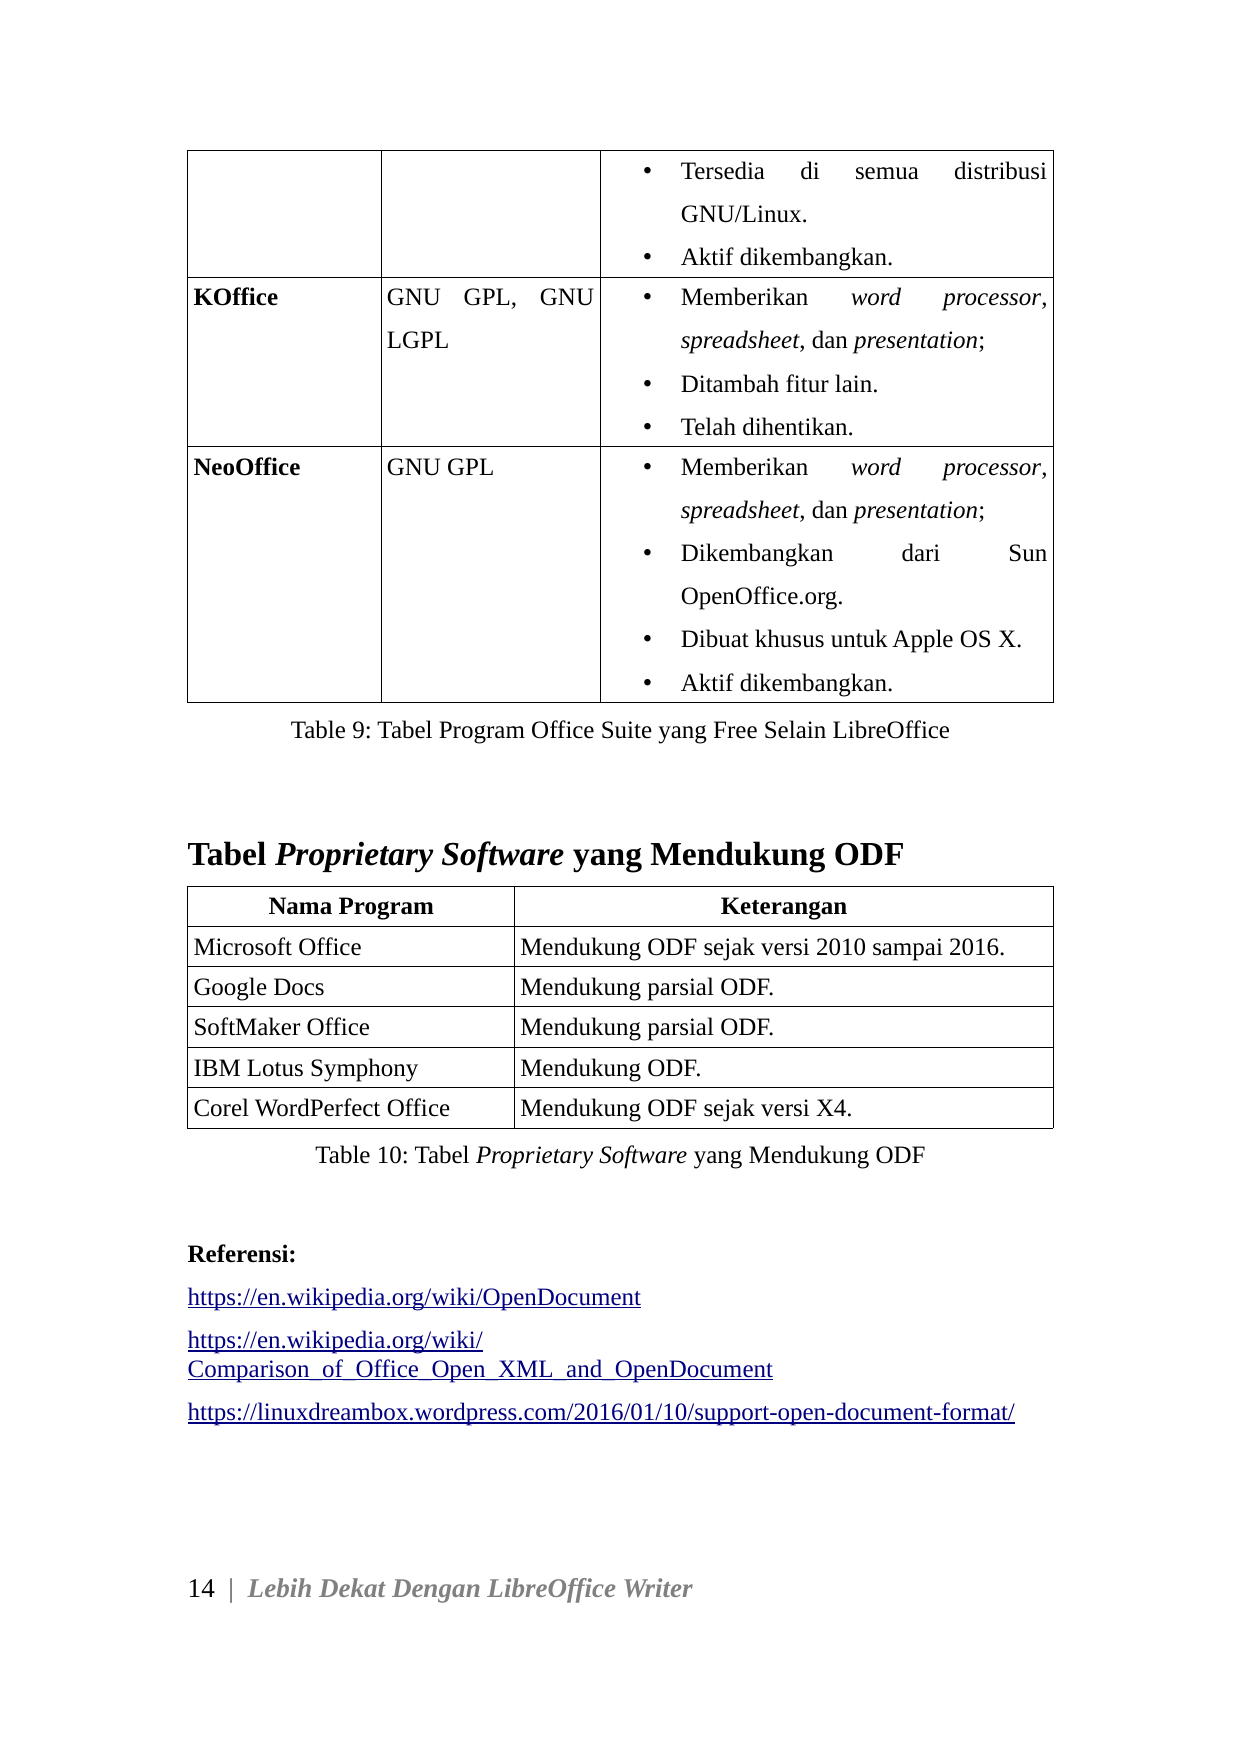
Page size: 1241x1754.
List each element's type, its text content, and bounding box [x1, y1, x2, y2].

table_cell KOffice [188, 278, 381, 446]
subtitle Tabel Proprietary Software yang Mendukung ODF [187, 834, 1053, 873]
table_cell Corel WordPerfect Office [188, 1088, 514, 1127]
table_cell IBM Lotus Symphony [188, 1048, 514, 1087]
table_cell Google Docs [188, 967, 514, 1006]
table_cell Memberikan word processor, spreadsheet, dan presentation; Pengembangan dari Koffice; Tersedia di semua distribusi GNU/Linux. Aktif dikembangkan. [601, 151, 1053, 277]
table_cell Mendukung ODF sejak versi X4. [515, 1088, 1053, 1127]
table_cell Microsoft Office [188, 927, 514, 966]
table_cell [188, 151, 381, 277]
table_header Nama Program [188, 887, 514, 926]
text Table 9: Tabel Program Office Suite yang Free Selain LibreOffice [187, 715, 1053, 743]
text https://linuxdreambox.wordpress.com/2016/01/10/support-open-document-format/ [187, 1397, 1053, 1426]
table_cell Mendukung ODF sejak versi 2010 sampai 2016. [515, 927, 1053, 966]
table_cell Mendukung parsial ODF. [515, 967, 1053, 1006]
table_cell Mendukung parsial ODF. [515, 1007, 1053, 1047]
text https://en.wikipedia.org/wiki/OpenDocument [187, 1282, 1053, 1311]
table_cell NeoOffice [188, 447, 381, 702]
table_cell Memberikan word processor, spreadsheet, dan presentation; Ditambah fitur lain. Telah dihentikan. [601, 278, 1053, 446]
table_cell [382, 151, 600, 277]
table_cell Mendukung ODF. [515, 1048, 1053, 1087]
text https://en.wikipedia.org/wiki/Comparison_of_Office_Open_XML_and_OpenDocument [187, 1325, 1053, 1383]
table_cell Memberikan word processor, spreadsheet, dan presentation; Dikembangkan dari Sun OpenOffice.org. Dibuat khusus untuk Apple OS X. Aktif dikembangkan. [601, 447, 1053, 702]
text Referensi: [187, 1239, 1053, 1267]
table_header Keterangan [515, 887, 1053, 926]
table_cell SoftMaker Office [188, 1007, 514, 1047]
table_cell GNU GPL, GNU LGPL [382, 278, 600, 446]
text Table 10: Tabel Proprietary Software yang Mendukung ODF [187, 1140, 1053, 1169]
table_cell GNU GPL [382, 447, 600, 702]
